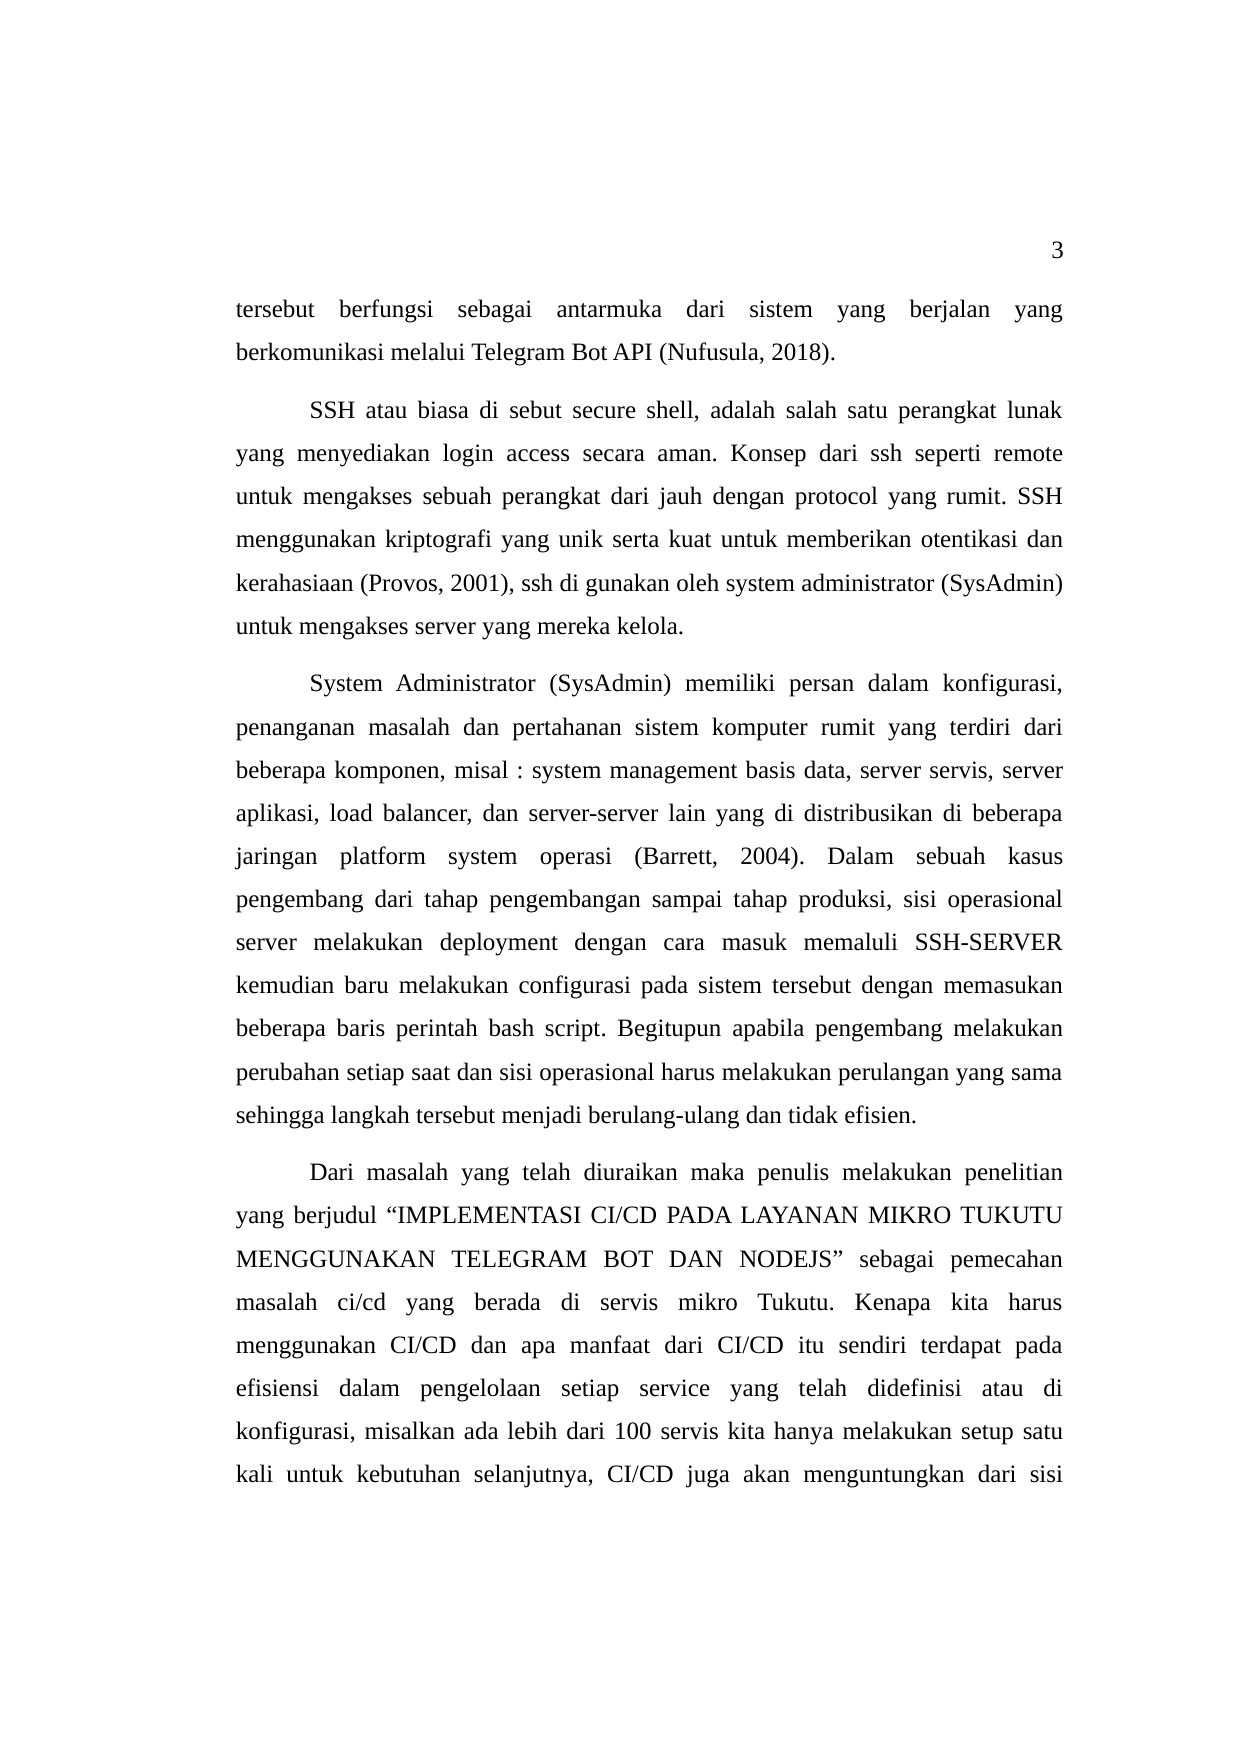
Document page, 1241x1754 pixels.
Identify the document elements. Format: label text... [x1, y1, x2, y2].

text Dari masalah yang telah diuraikan maka penulis melakukan penelitian yang berjudul “IMPLEMENTASI CI/CD PADA LAYANAN MIKRO TUKUTU MENGGUNAKAN TELEGRAM BOT DAN NODEJS” sebagai pemecahan masalah ci/cd yang berada di servis mikro Tukutu. Kenapa kita harus menggunakan CI/CD dan apa manfaat dari CI/CD itu sendiri terdapat pada efisiensi dalam pengelolaan setiap service yang telah didefinisi atau di konfigurasi, misalkan ada lebih dari 100 servis kita hanya melakukan setup satu kali untuk kebutuhan selanjutnya, CI/CD juga akan menguntungkan dari sisi [236, 1157, 1063, 1488]
text SSH atau biasa di sebut secure shell, adalah salah satu perangkat lunak yang menyediakan login access secara aman. Konsep dari ssh seperti remote untuk mengakses sebuah perangkat dari jauh dengan protocol yang rumit. SSH menggunakan kriptografi yang unik serta kuat untuk memberikan otentikasi dan kerahasiaan (Provos, 2001), ssh di gunakan oleh system administrator (SysAdmin) untuk mengakses server yang mereka kelola. [236, 395, 1063, 639]
text tersebut berfungsi sebagai antarmuka dari sistem yang berjalan yang berkomunikasi melalui Telegram Bot API (Nufusula, 2018). [236, 294, 1063, 366]
text System Administrator (SysAdmin) memiliki persan dalam konfigurasi, penanganan masalah dan pertahanan sistem komputer rumit yang terdiri dari beberapa komponen, misal : system management basis data, server servis, server aplikasi, load balancer, dan server-server lain yang di distribusikan di beberapa jaringan platform system operasi (Barrett, 2004). Dalam sebuah kasus pengembang dari tahap pengembangan sampai tahap produksi, sisi operasional server melakukan deployment dengan cara masuk memaluli SSH-SERVER kemudian baru melakukan configurasi pada sistem tersebut dengan memasukan beberapa baris perintah bash script. Begitupun apabila pengembang melakukan perubahan setiap saat dan sisi operasional harus melakukan perulangan yang sama sehingga langkah tersebut menjadi berulang-ulang dan tidak efisien. [236, 668, 1063, 1128]
